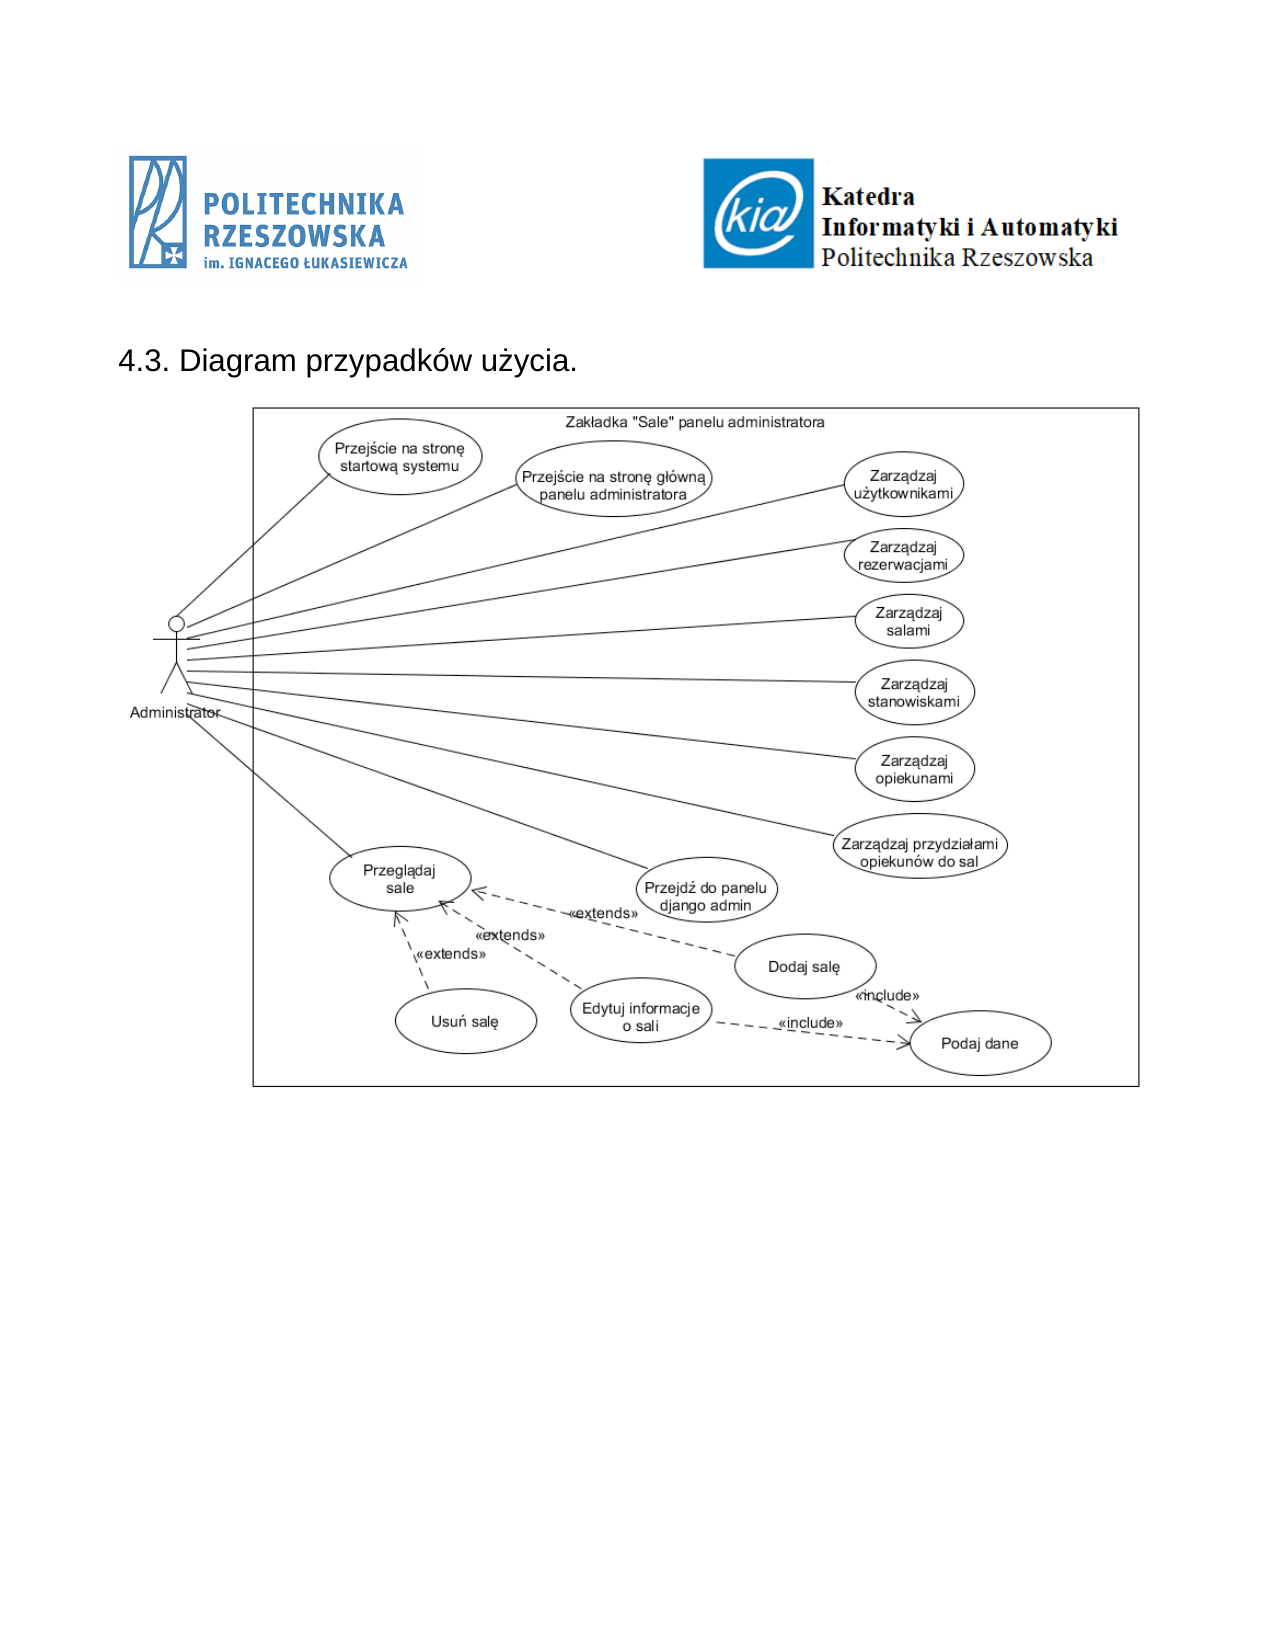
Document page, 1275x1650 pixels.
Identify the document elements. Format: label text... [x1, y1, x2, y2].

picture [118, 390, 1157, 1098]
picture [118, 147, 423, 284]
subtitle 4.3. Diagram przypadków użycia. [118, 342, 1157, 378]
picture [685, 143, 1147, 286]
